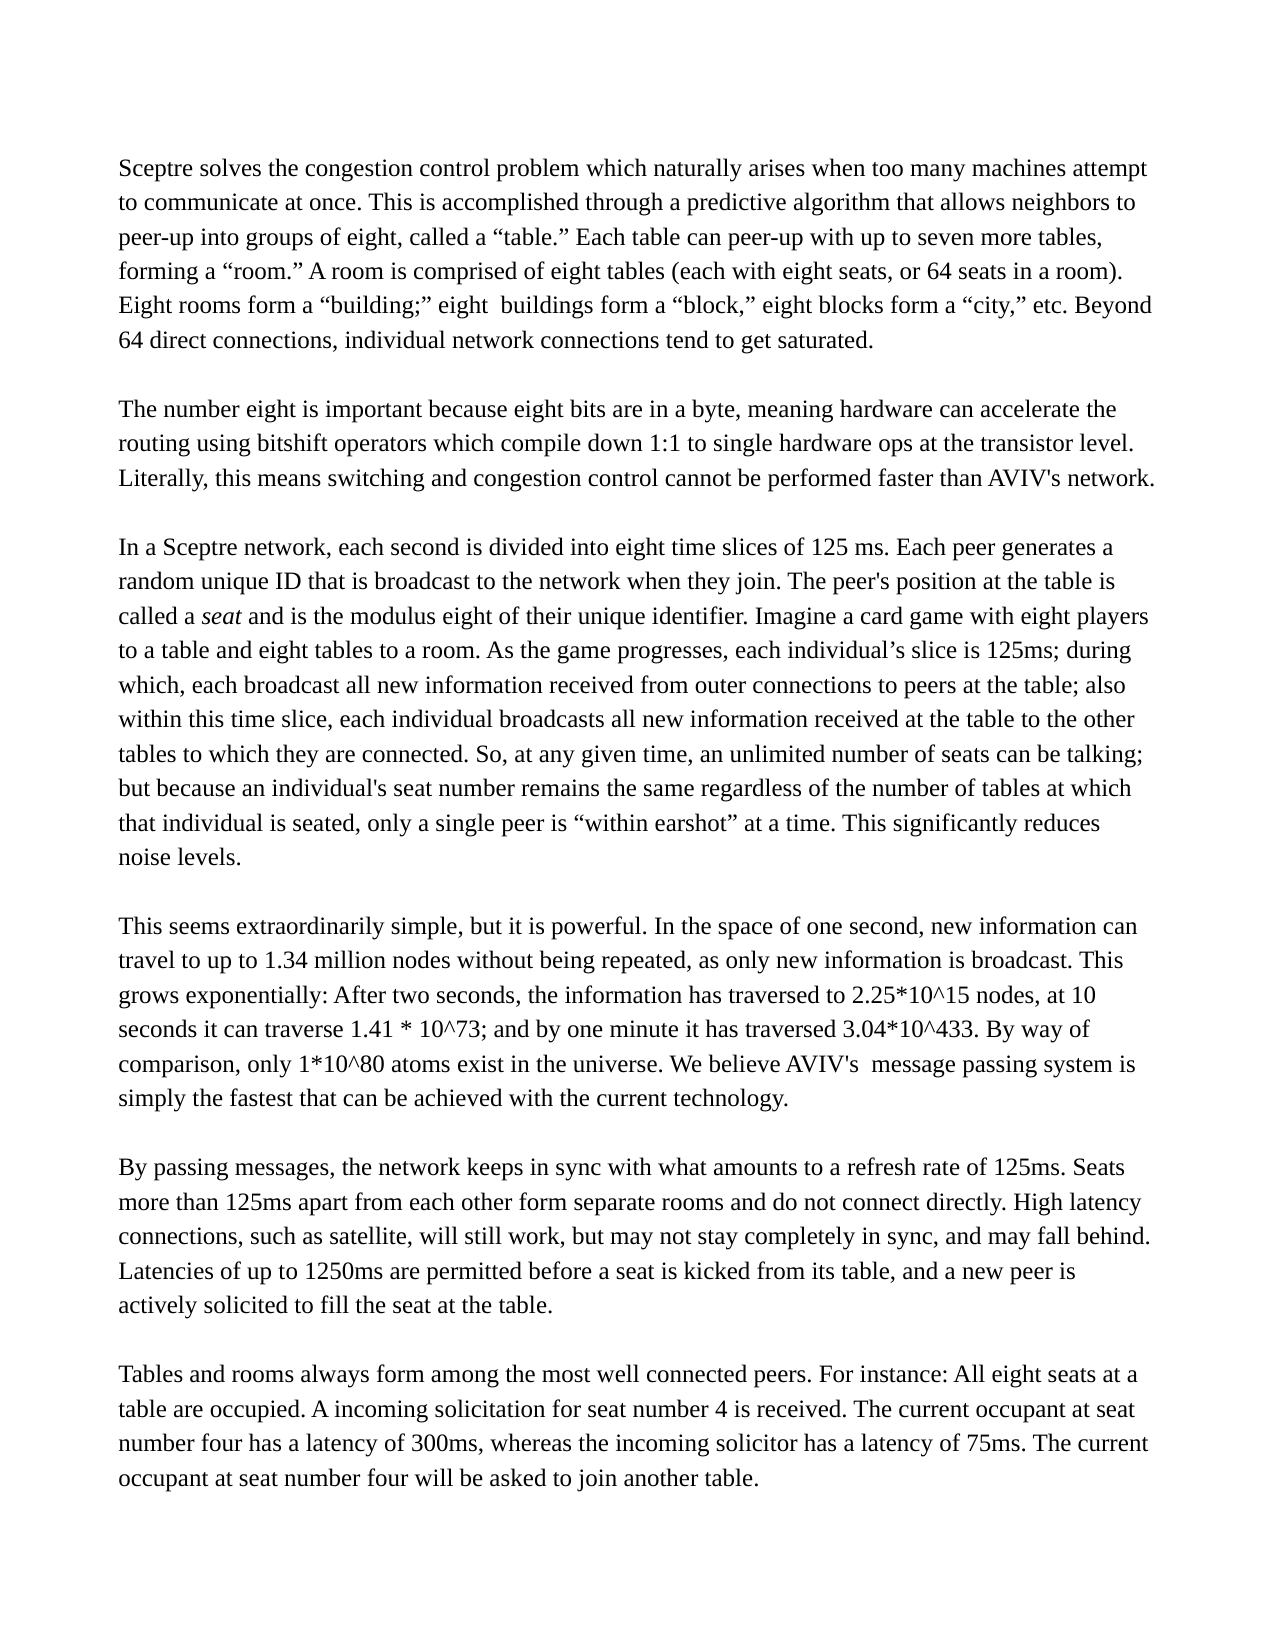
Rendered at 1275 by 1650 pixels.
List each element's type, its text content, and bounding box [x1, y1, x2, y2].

text The number eight is important because eight bits are in a byte, meaning hardware can accelerate the routing using bitshift operators which compile down 1:1 to single hardware ops at the transistor level. Literally, this means switching and congestion control cannot be performed faster than AVIV's network. [118, 394, 1157, 492]
text By passing messages, the network keeps in sync with what amounts to a refresh rate of 125ms. Seats more than 125ms apart from each other form separate rooms and do not connect directly. High latency connections, such as satellite, will still work, but may not stay completely in sync, and may fall behind. Latencies of up to 1250ms are permitted before a seat is kicked from its table, and a new peer is actively solicited to fill the seat at the table. [118, 1152, 1157, 1319]
text This seems extraordinarily simple, but it is powerful. In the space of one second, new information can travel to up to 1.34 million nodes without being repeated, as only new information is broadcast. This grows exponentially: After two seconds, the information has traversed to 2.25*10^15 nodes, at 10 seconds it can traverse 1.41 * 10^73; and by one minute it has traversed 3.04*10^433. By way of comparison, only 1*10^80 atoms exist in the universe. We believe AVIV's message passing system is simply the fastest that can be achieved with the current technology. [118, 911, 1157, 1112]
text Sceptre solves the congestion control problem which naturally arises when too many machines attempt to communicate at once. This is accomplished through a predictive algorithm that allows neighbors to peer-up into groups of eight, called a “table.” Each table can peer-up with up to seven more tables, forming a “room.” A room is comprised of eight tables (each with eight seats, or 64 seats in a room). Eight rooms form a “building;” eight buildings form a “block,” eight blocks form a “city,” etc. Beyond 64 direct connections, individual network connections tend to get saturated. [118, 153, 1157, 354]
text Tables and rooms always form among the most well connected peers. For instance: All eight seats at a table are occupied. A incoming solicitation for seat number 4 is received. The current occupant at seat number four has a latency of 300ms, whereas the incoming solicitor has a latency of 75ms. The current occupant at seat number four will be asked to join another table. [118, 1359, 1157, 1492]
text In a Sceptre network, each second is divided into eight time slices of 125 ms. Each peer generates a random unique ID that is broadcast to the network when they join. The peer's position at the table is called a seat and is the modulus eight of their unique identifier. Imagine a card game with eight players to a table and eight tables to a room. As the game progresses, each individual’s slice is 125ms; during which, each broadcast all new information received from outer connections to peers at the table; also within this time slice, each individual broadcasts all new information received at the table to the other tables to which they are connected. So, at any given time, an unlimited number of seats can be talking; but because an individual's seat number remains the same regardless of the number of tables at which that individual is seated, only a single peer is “within earshot” at a time. This significantly reduces noise levels. [118, 532, 1157, 871]
